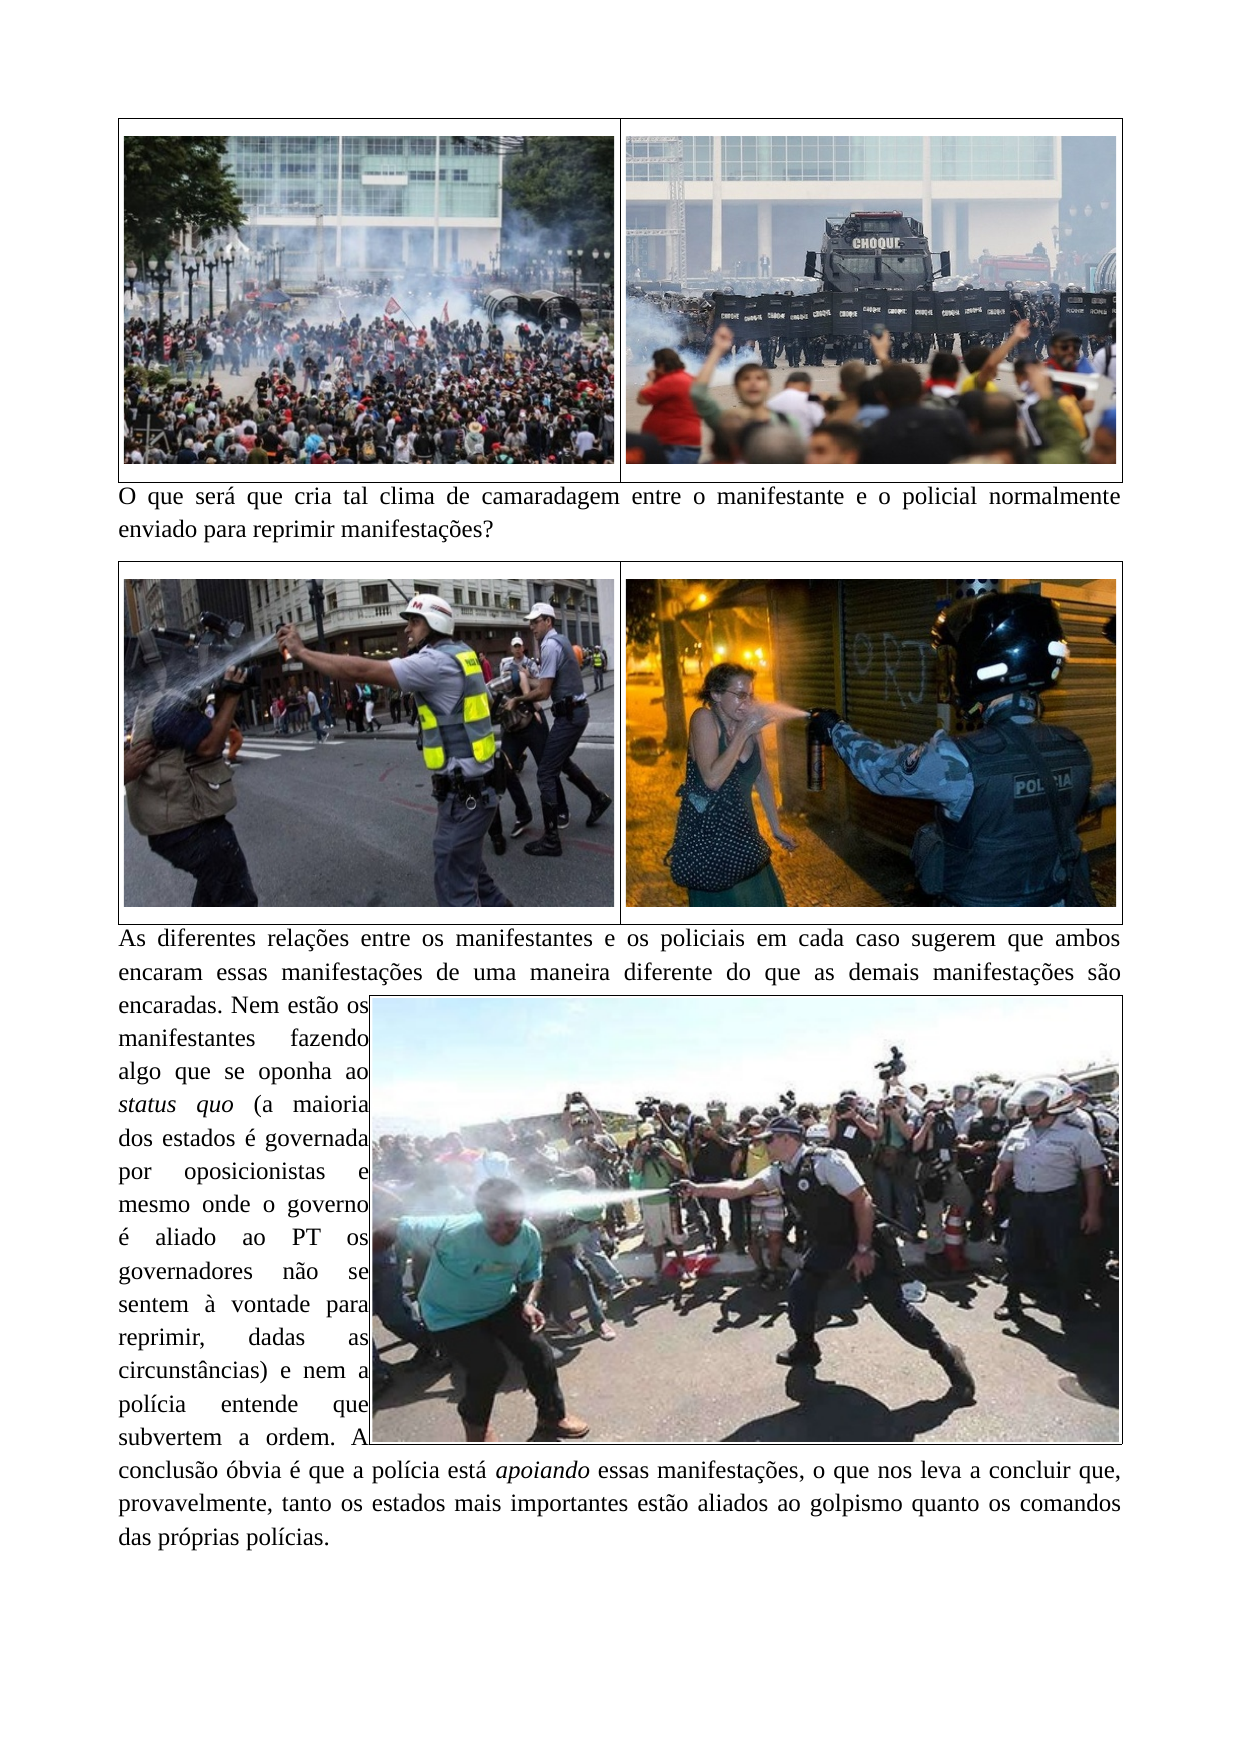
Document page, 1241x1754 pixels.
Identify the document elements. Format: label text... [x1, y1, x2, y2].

picture [123, 136, 615, 464]
table_header [621, 119, 1122, 482]
text O que será que cria tal clima de camaradagem entre o manifestante e o policial normalmente enviado para reprimir manifestações? [118, 483, 1122, 543]
table_header [621, 562, 1122, 924]
picture [372, 998, 1119, 1442]
picture [625, 579, 1117, 907]
picture [123, 579, 615, 907]
table_header [119, 562, 620, 924]
picture [625, 136, 1117, 464]
table_header [119, 119, 620, 482]
text As diferentes relações entre os manifestantes e os policiais em cada caso sugerem que ambos encaram essas manifestações de uma maneira diferente do que as demais manifestações são encaradas. Nem estão os manifestantes fazendo algo que se oponha ao status quo (a maioria dos estados é governada por oposicionistas e mesmo onde o governo é aliado ao PT os governadores não se sentem à vontade para reprimir, dadas as circunstâncias) e nem a polícia entende que subvertem a ordem. A conclusão óbvia é que a polícia está apoiando essas manifestações, o que nos leva a concluir que, provavelmente, tanto os estados mais importantes estão aliados ao golpismo quanto os comandos das próprias polícias. [118, 925, 1122, 1550]
